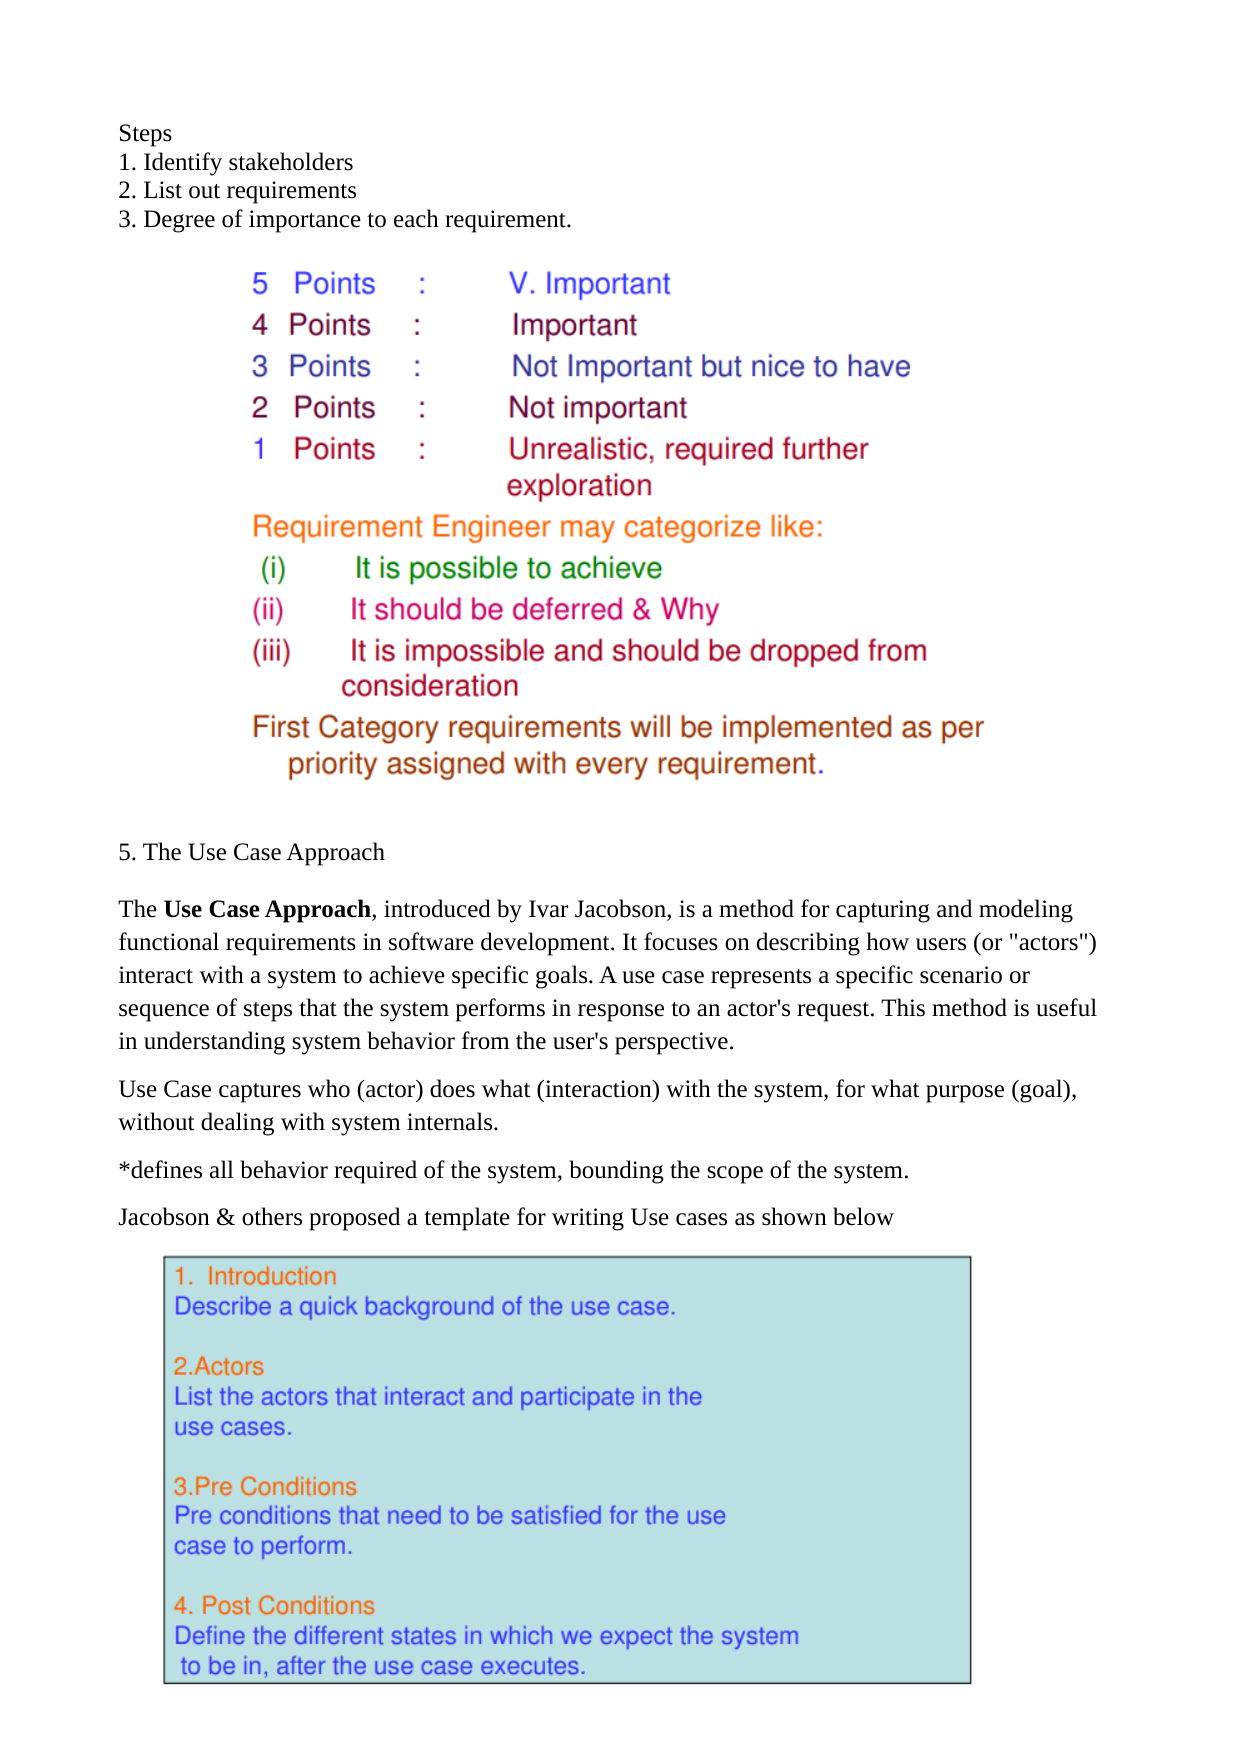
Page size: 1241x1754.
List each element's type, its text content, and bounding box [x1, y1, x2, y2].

text *defines all behavior required of the system, bounding the scope of the system. [118, 1155, 1122, 1183]
text Use Case captures who (actor) does what (interaction) with the system, for what purpose (goal), without dealing with system internals. [118, 1074, 1122, 1136]
text Steps [118, 118, 1122, 147]
text Jacobson & others proposed a template for writing Use cases as shown below [118, 1202, 1122, 1231]
text 1. Identify stakeholders [118, 147, 1122, 176]
text The Use Case Approach, introduced by Ivar Jacobson, is a method for capturing and modeling functional requirements in software development. It focuses on describing how users (or "actors") interact with a system to achieve specific goals. A use case represents a specific scenario or sequence of steps that the system performs in response to an actor's request. This method is useful in understanding system behavior from the user's perspective. [118, 894, 1122, 1055]
picture [241, 261, 999, 791]
picture [156, 1252, 989, 1693]
text 5. The Use Case Approach [118, 837, 1122, 866]
text 3. Degree of importance to each requirement. [118, 204, 1122, 233]
text 2. List out requirements [118, 176, 1122, 204]
